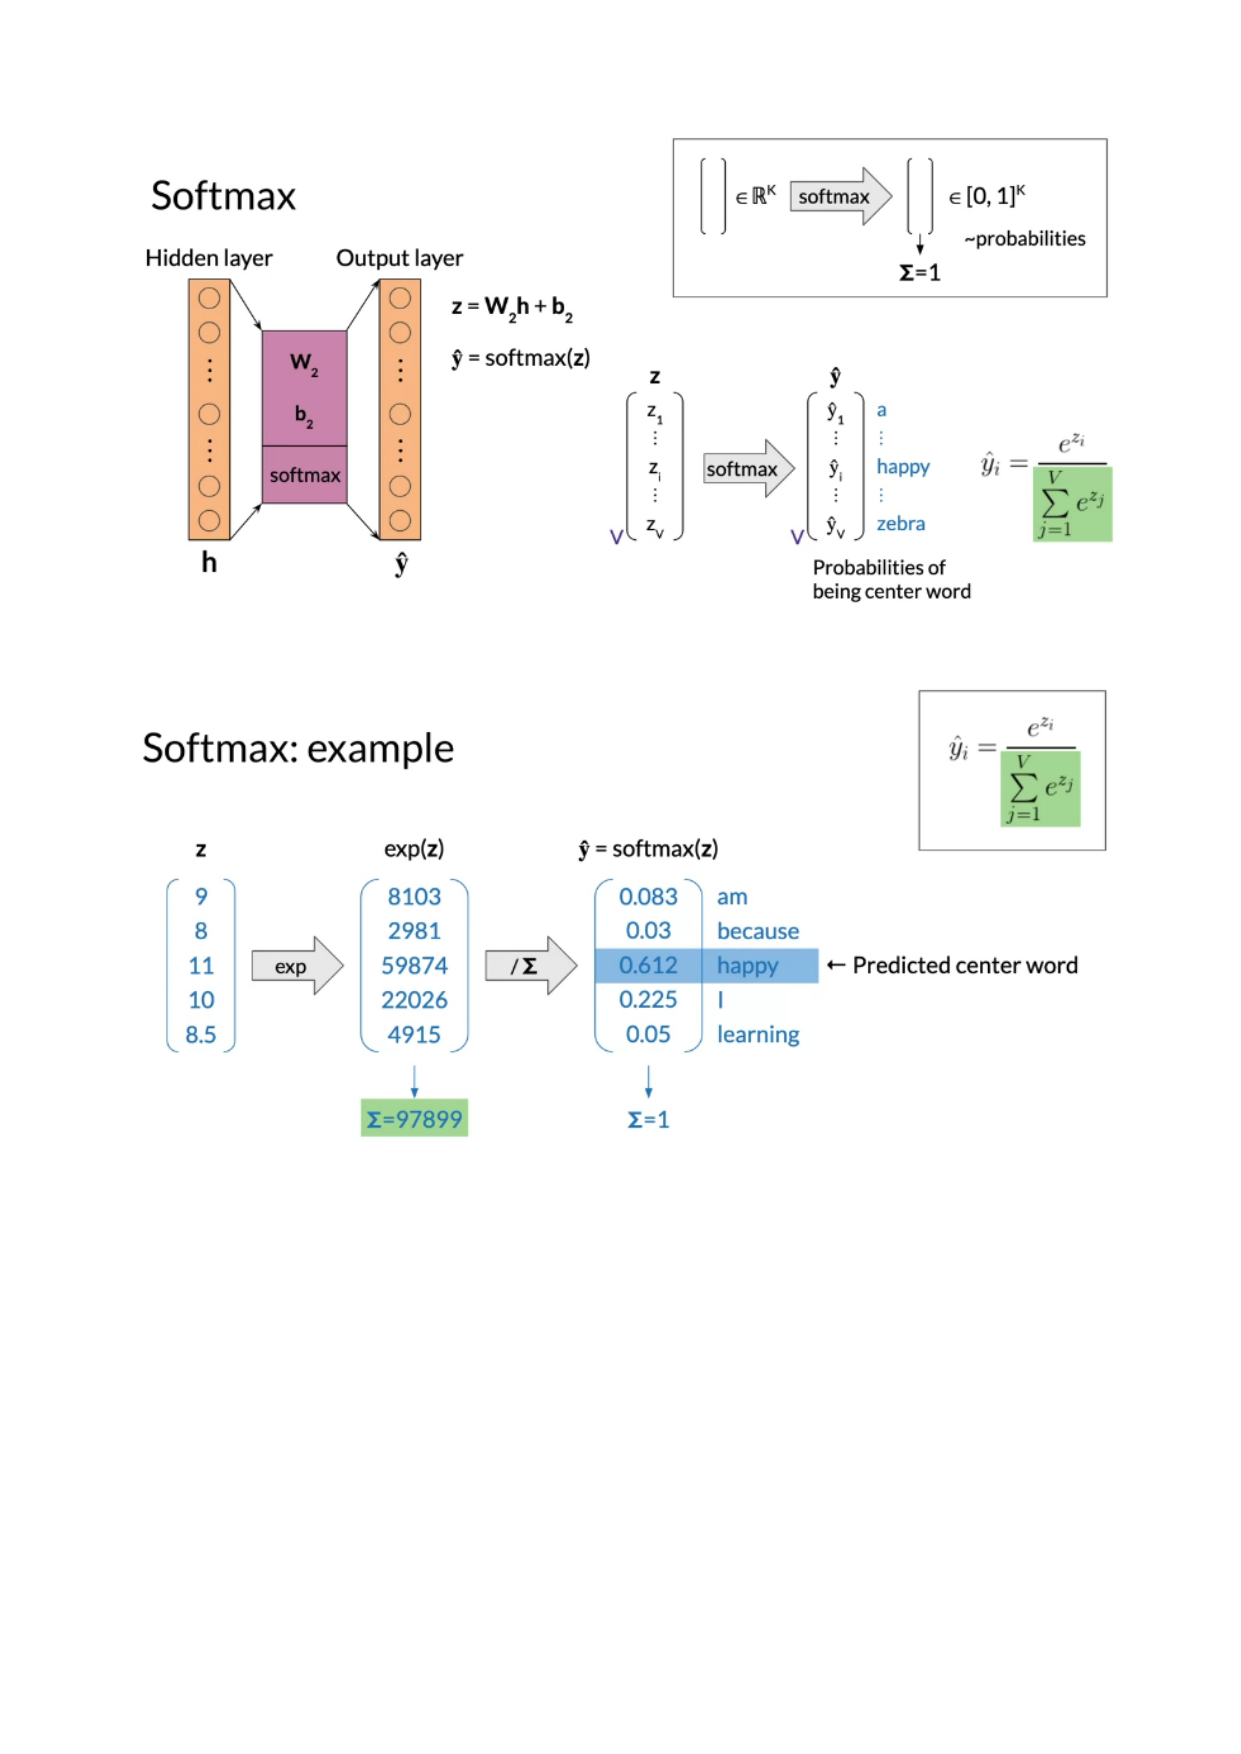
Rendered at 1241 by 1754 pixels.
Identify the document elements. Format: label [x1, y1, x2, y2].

picture [118, 671, 1123, 1161]
picture [118, 118, 1123, 615]
